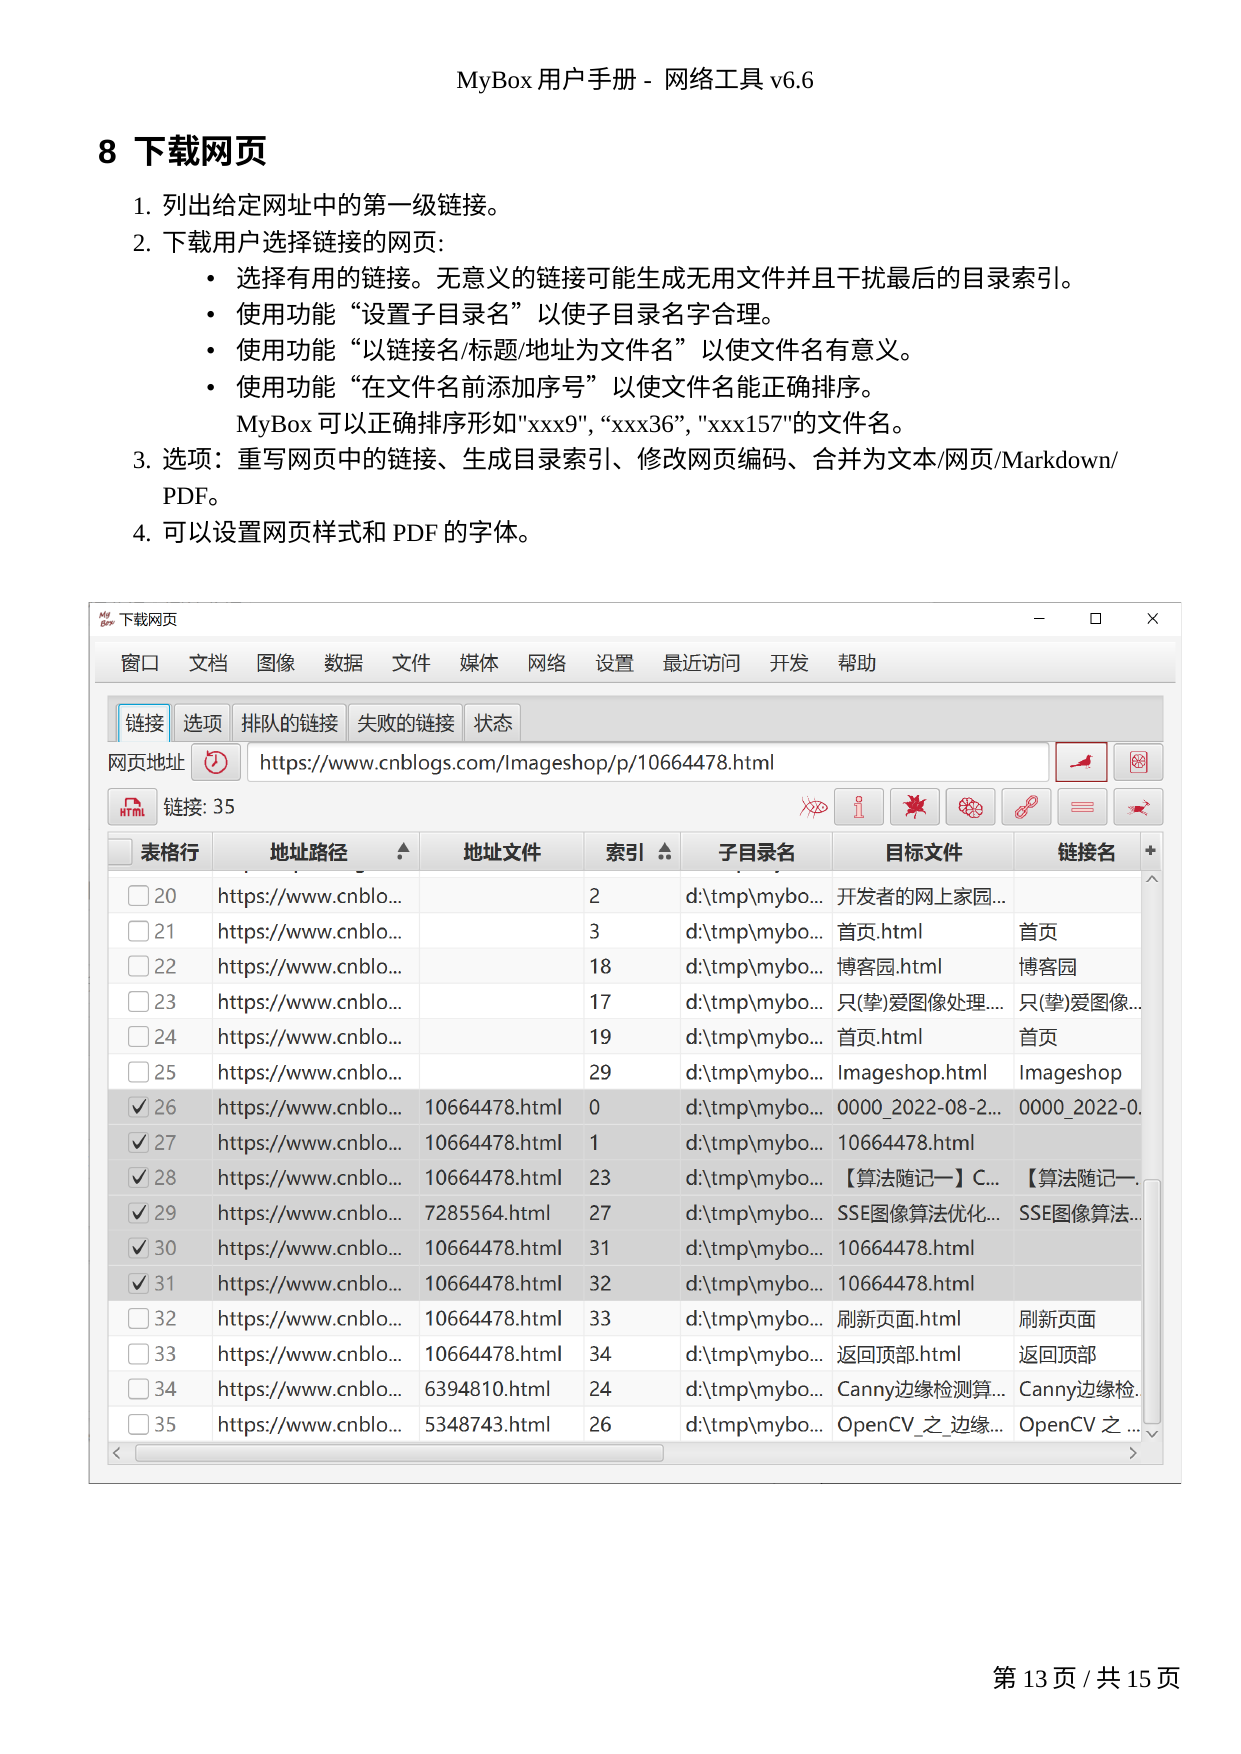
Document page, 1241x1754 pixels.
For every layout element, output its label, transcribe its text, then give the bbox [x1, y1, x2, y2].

picture [88, 602, 1182, 1484]
list 选项：重写网页中的链接、生成目录索引、修改网页编码、合并为文本/网页/Markdown/PDF。 [133, 439, 1181, 512]
list 使用功能“以链接名/标题/地址为文件名”以使文件名有意义。 [206, 331, 1181, 367]
list 使用功能“设置子目录名”以使子目录名字合理。 [206, 294, 1181, 331]
subtitle 下载网页 [88, 125, 1181, 173]
list 使用功能“在文件名前添加序号”以使文件名能正确排序。 MyBox可以正确排序形如"xxx9", “xxx36”, "xxx157"的文件名。 [206, 367, 1181, 439]
list 列出给定网址中的第一级链接。 [133, 186, 1181, 222]
list 选择有用的链接。无意义的链接可能生成无用文件并且干扰最后的目录索引。 [206, 258, 1181, 294]
list 可以设置网页样式和PDF的字体。 [133, 512, 1181, 548]
list 下载用户选择链接的网页: [133, 222, 1181, 258]
